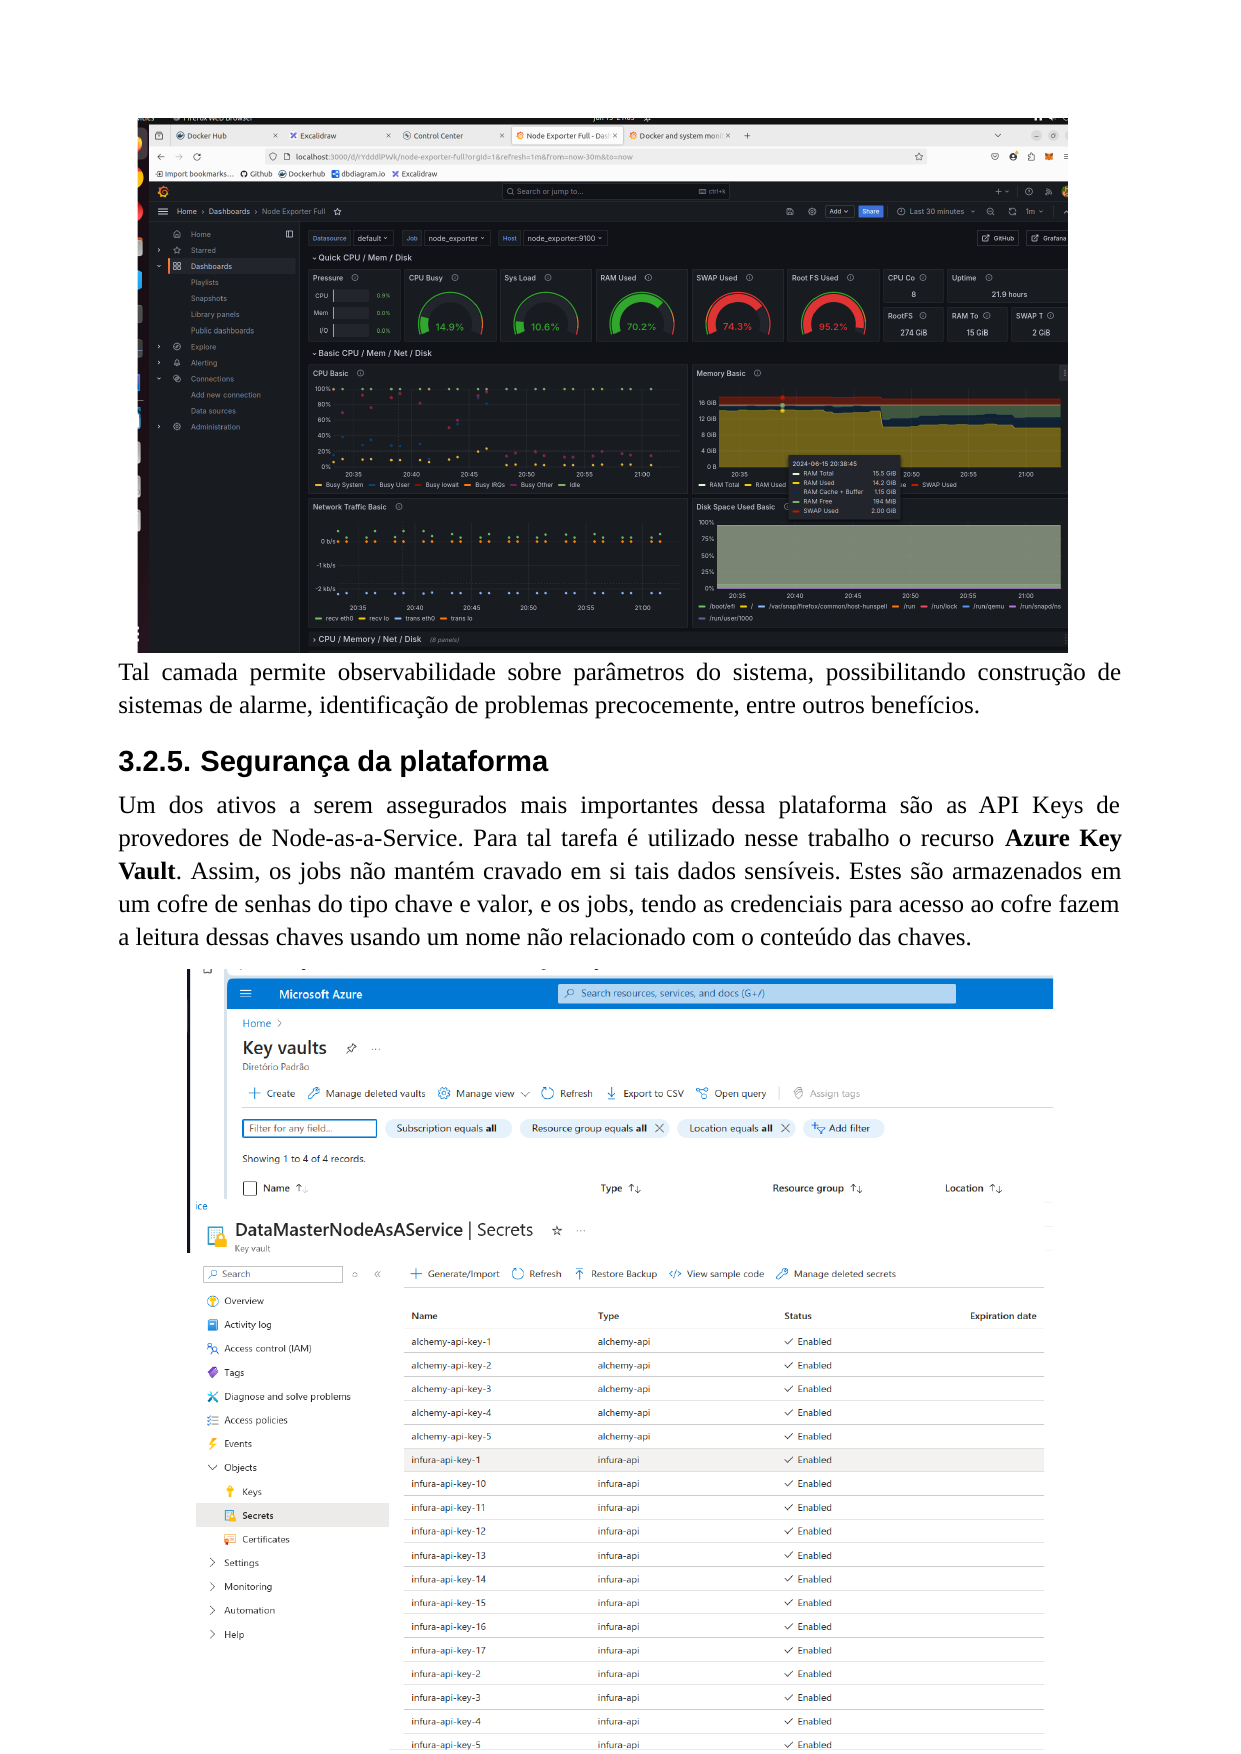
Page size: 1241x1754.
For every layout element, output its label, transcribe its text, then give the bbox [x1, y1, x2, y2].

text Um dos ativos a serem assegurados mais importantes dessa plataforma são as API Keys de provedores de Node-as-a-Service. Para tal tarefa é utilizado nesse trabalho o recurso Azure Key Vault. Assim, os jobs não mantém cravado em si tais dados sensíveis. Estes são armazenados em um cofre de senhas do tipo chave e valor, e os jobs, tendo as credenciais para acesso ao cofre fazem a leitura dessas chaves usando um nome não relacionado com o conteúdo das chaves. [118, 790, 1122, 951]
picture [187, 969, 1054, 1754]
text Tal camada permite observabilidade sobre parâmetros do sistema, possibilitando construção de sistemas de alarme, identificação de problemas precocemente, entre outros benefícios. [118, 118, 1122, 719]
picture [137, 118, 1068, 653]
subtitle Segurança da plataforma [118, 744, 1122, 777]
